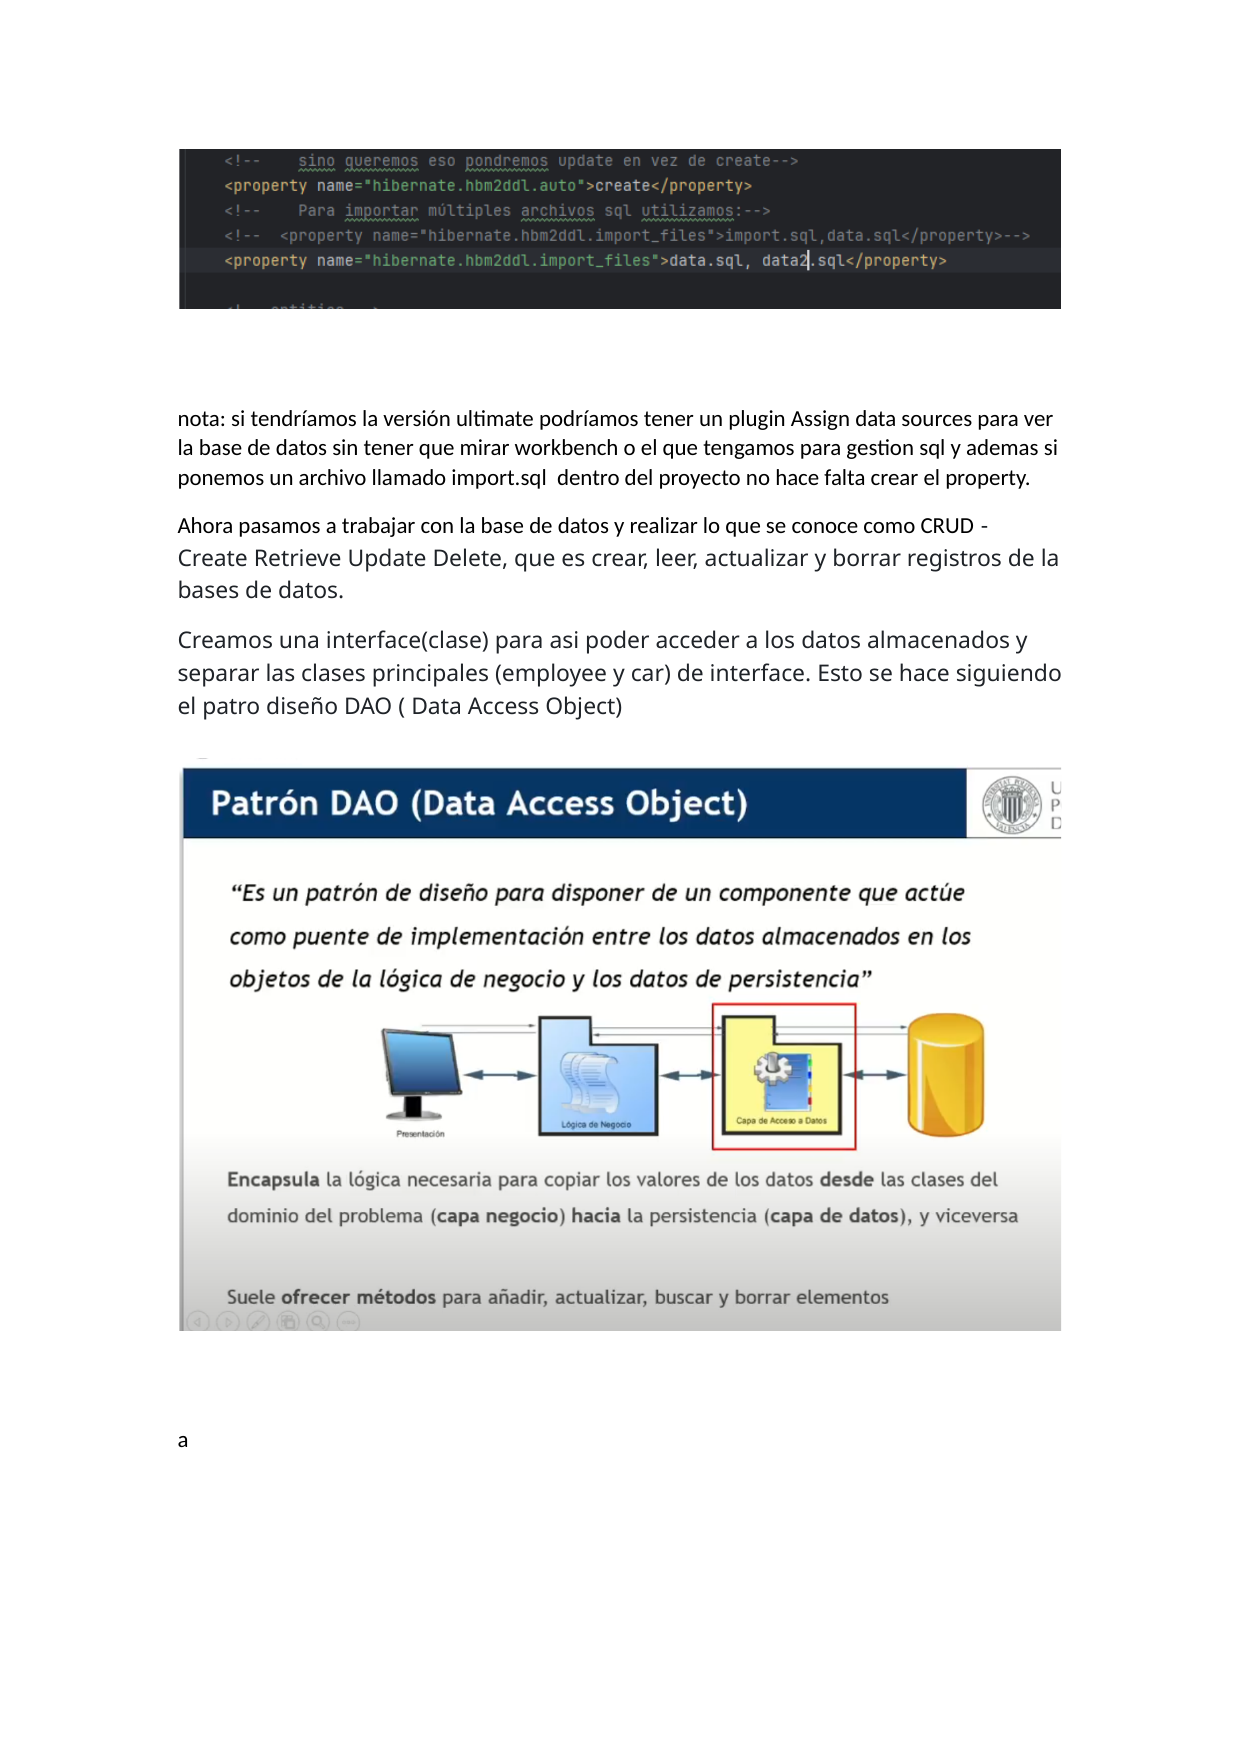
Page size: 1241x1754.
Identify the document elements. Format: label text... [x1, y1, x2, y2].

picture [179, 758, 1062, 1331]
text a [177, 1426, 1063, 1453]
text Ahora pasamos a trabajar con la base de datos y realizar lo que se conoce como CRUD - Create Retrieve Update Delete, que es crear, leer, actualizar y borrar registros de la bases de datos. [177, 509, 1063, 606]
picture [179, 149, 1061, 309]
text Creamos una interface(clase) para asi poder acceder a los datos almacenados y separar las clases principales (employee y car) de interface. Esto se hace siguiendo el patro diseño DAO ( Data Access Object) [177, 624, 1063, 721]
text nota: si tendríamos la versión ultimate podríamos tener un plugin Assign data sources para ver la base de datos sin tener que mirar workbench o el que tengamos para gestion sql y ademas si ponemos un archivo llamado import.sql dentro del proyecto no hace falta crear el property. [177, 404, 1063, 491]
